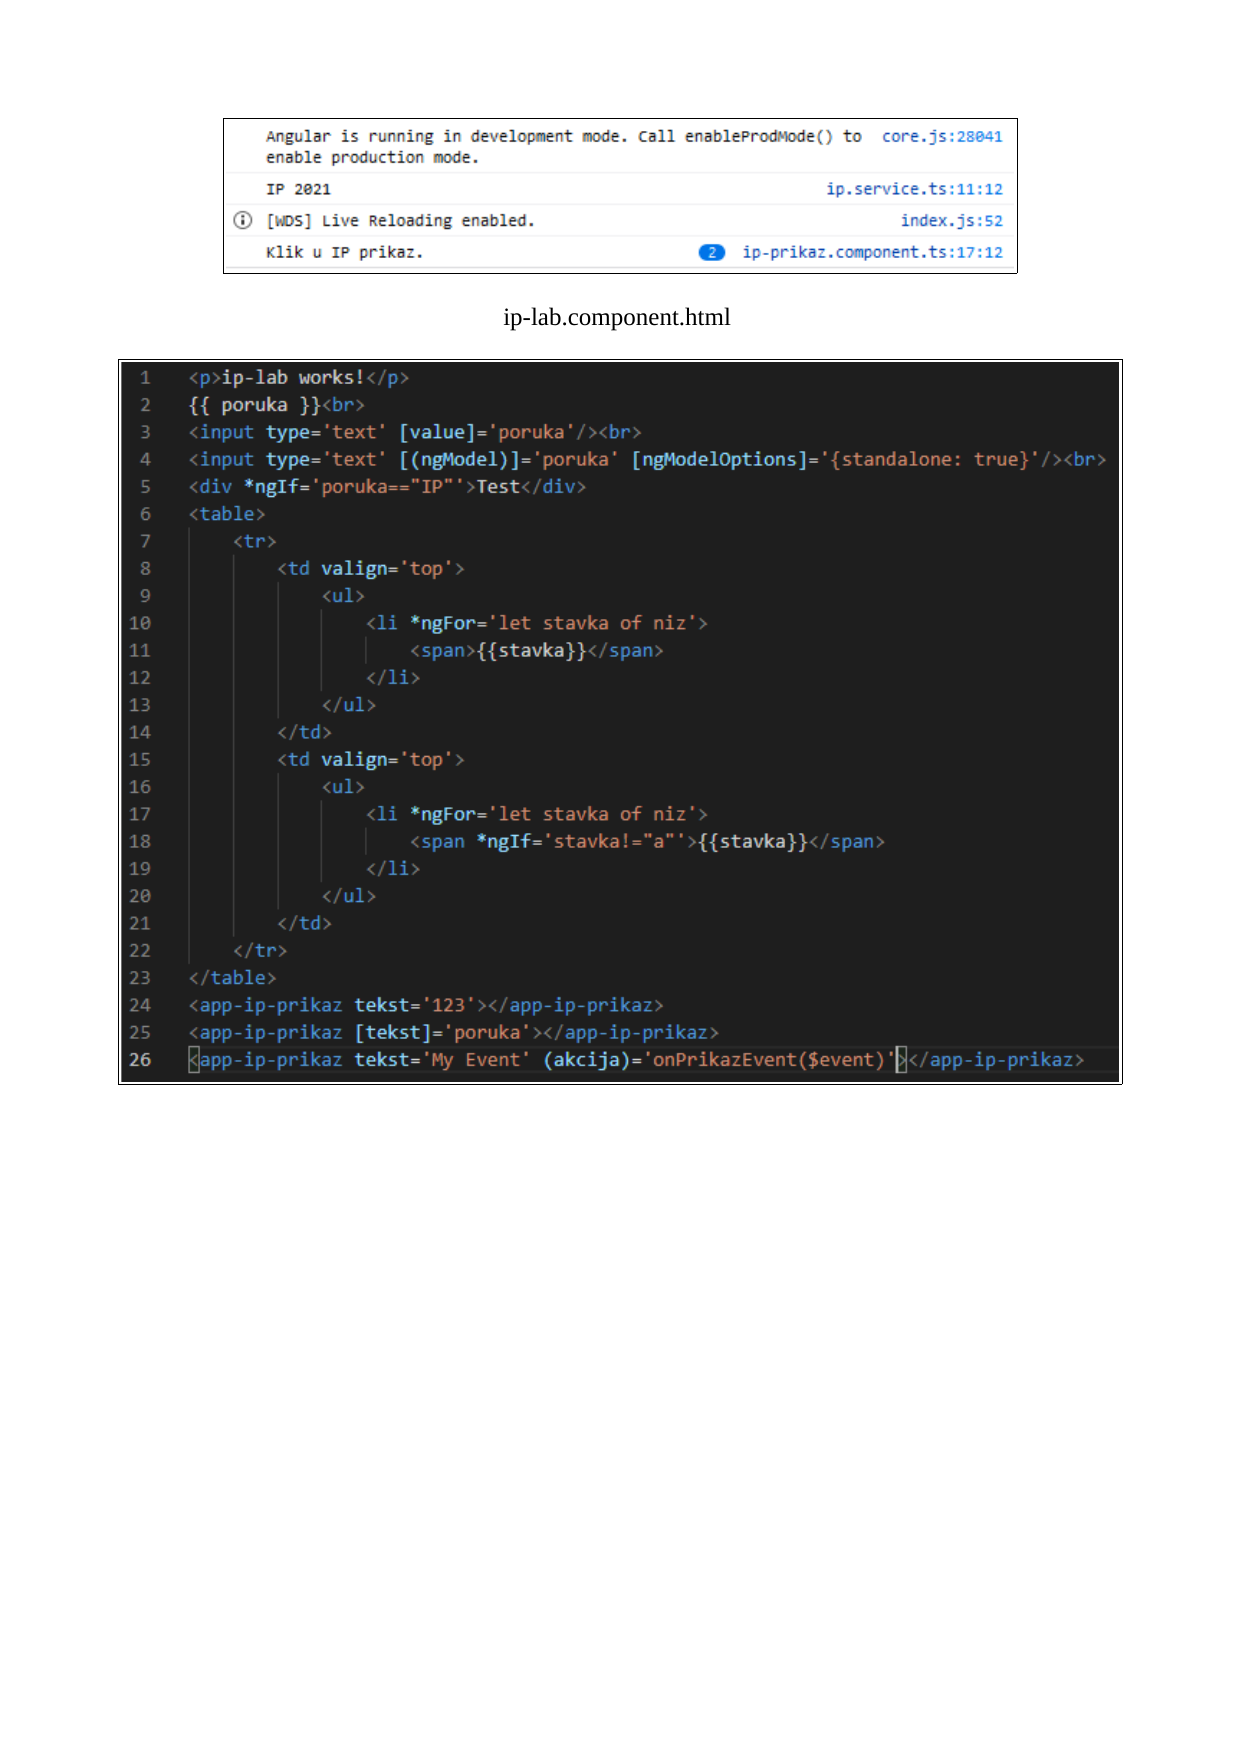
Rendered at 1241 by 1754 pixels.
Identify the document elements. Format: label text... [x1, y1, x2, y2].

text ip-lab.component.html [118, 302, 1122, 330]
picture [121, 362, 1119, 1082]
picture [226, 121, 1014, 270]
